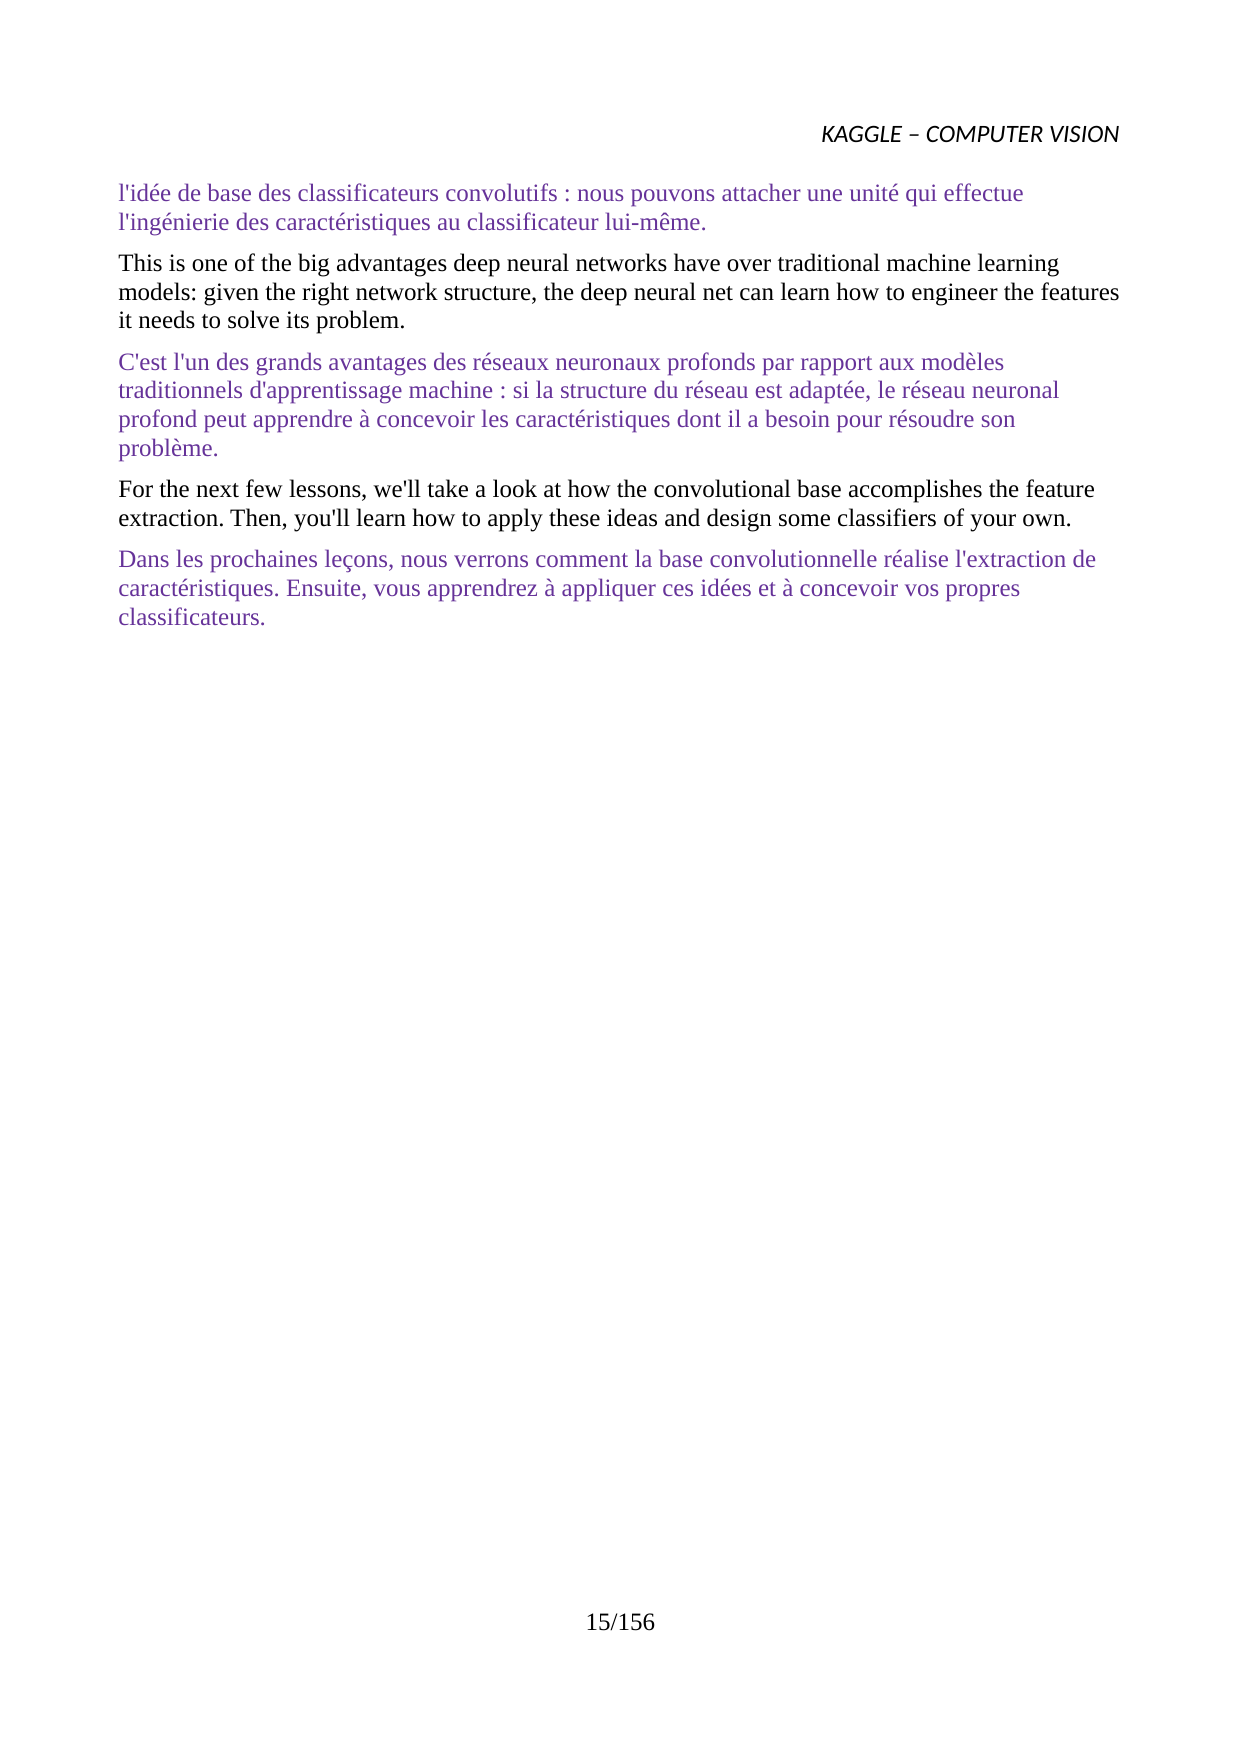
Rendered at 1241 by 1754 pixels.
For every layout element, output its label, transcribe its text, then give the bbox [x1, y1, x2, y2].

text C'est l'un des grands avantages des réseaux neuronaux profonds par rapport aux modèles traditionnels d'apprentissage machine : si la structure du réseau est adaptée, le réseau neuronal profond peut apprendre à concevoir les caractéristiques dont il a besoin pour résoudre son problème. [118, 347, 1122, 462]
text This is one of the big advantages deep neural networks have over traditional machine learning models: given the right network structure, the deep neural net can learn how to engineer the features it needs to solve its problem. [118, 248, 1122, 334]
text l'idée de base des classificateurs convolutifs : nous pouvons attacher une unité qui effectue l'ingénierie des caractéristiques au classificateur lui-même. [118, 178, 1122, 236]
text Dans les prochaines leçons, nous verrons comment la base convolutionnelle réalise l'extraction de caractéristiques. Ensuite, vous apprendrez à appliquer ces idées et à concevoir vos propres classificateurs. [118, 544, 1122, 631]
text For the next few lessons, we'll take a look at how the convolutional base accomplishes the feature extraction. Then, you'll learn how to apply these ideas and design some classifiers of your own. [118, 474, 1122, 532]
